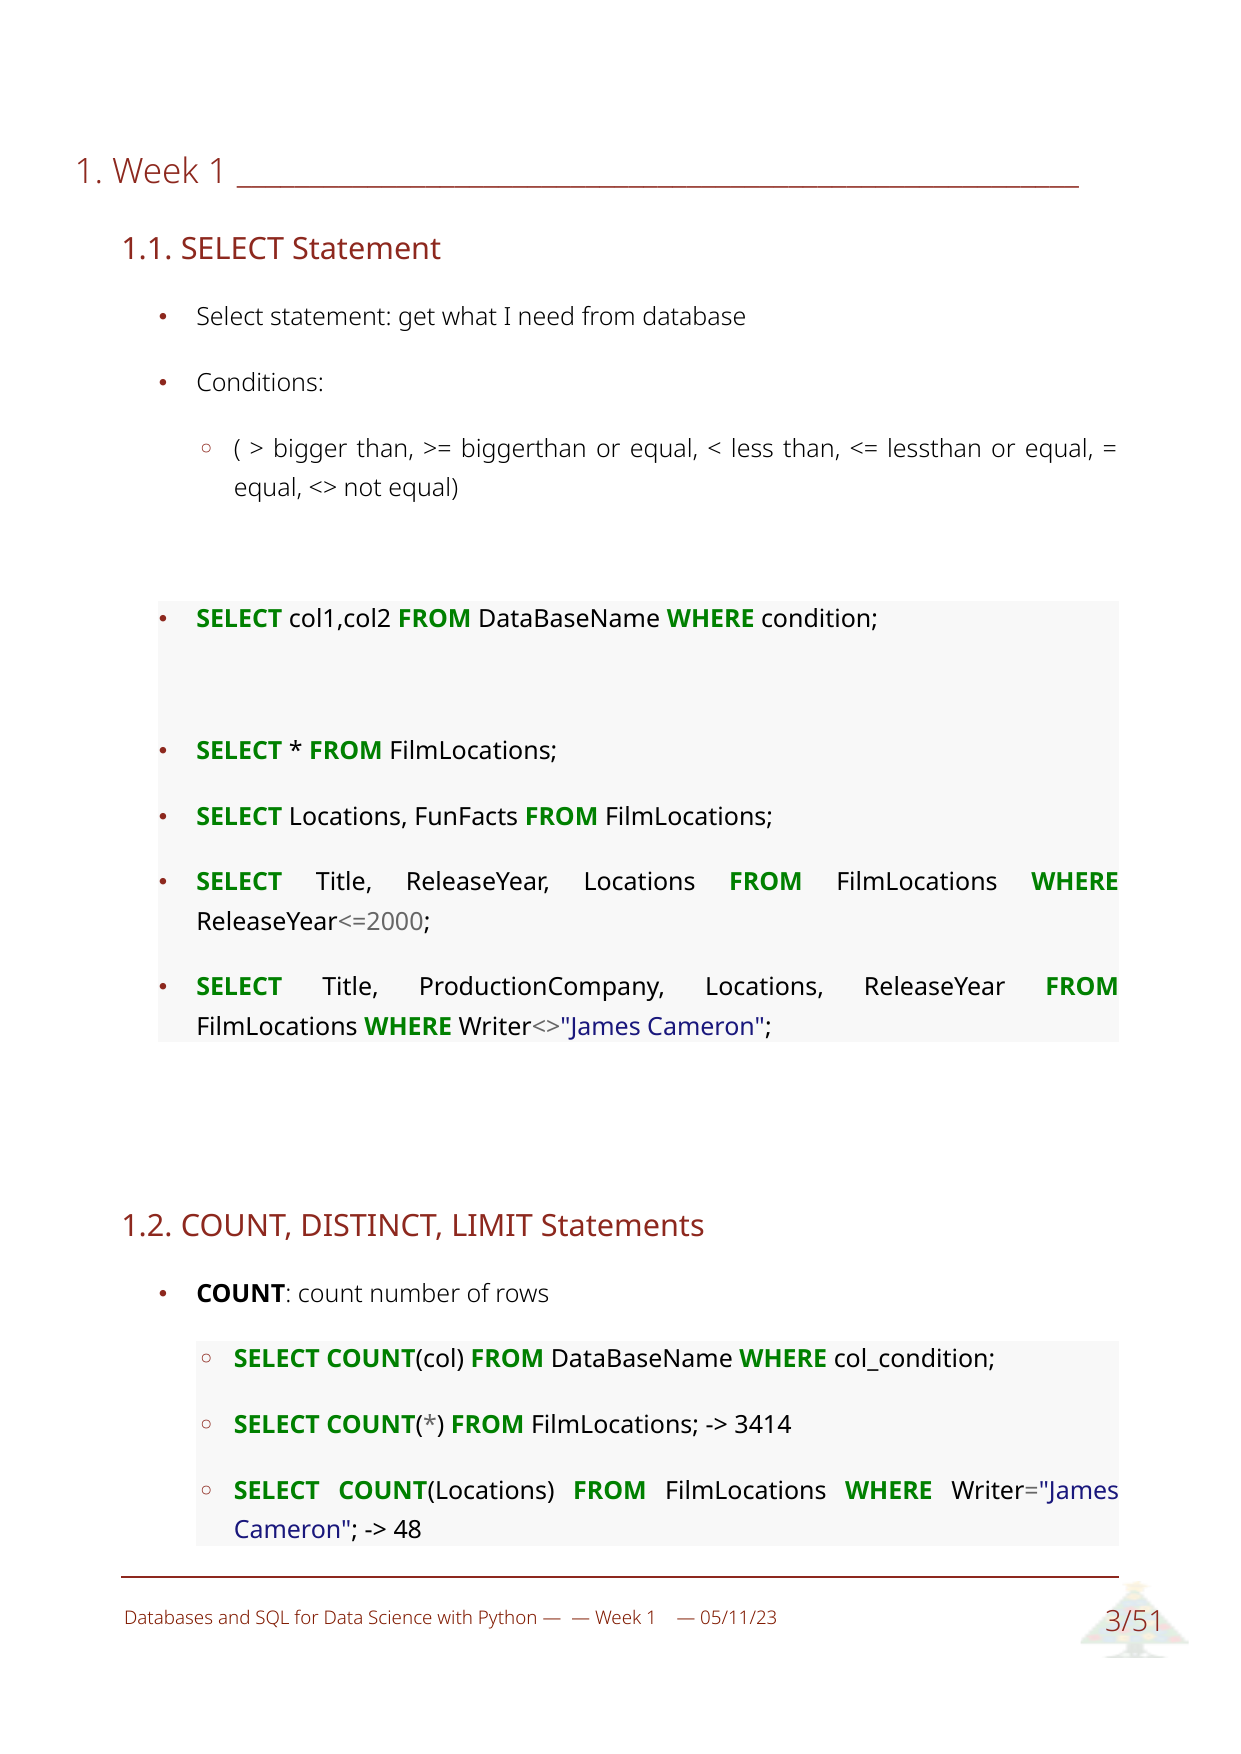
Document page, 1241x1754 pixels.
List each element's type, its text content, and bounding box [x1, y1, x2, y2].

list Conditions: [158, 365, 1119, 399]
list SELECT col1,col2 FROM DataBaseName WHERE condition; [158, 601, 1119, 635]
list SELECT COUNT(col) FROM DataBaseName WHERE col_condition; [196, 1341, 1119, 1375]
list SELECT Locations, FunFacts FROM FilmLocations; [158, 798, 1119, 832]
subtitle SELECT Statement [121, 227, 1119, 269]
list SELECT COUNT(*) FROM FilmLocations; -> 3414 [196, 1407, 1119, 1441]
list COUNT: count number of rows [158, 1275, 1119, 1309]
subtitle Week 1 [74, 146, 1119, 194]
list Select statement: get what I need from database [158, 299, 1119, 333]
subtitle COUNT, DISTINCT, LIMIT Statements [121, 1203, 1119, 1245]
list SELECT * FROM FilmLocations; [158, 733, 1119, 767]
list SELECT COUNT(Locations) FROM FilmLocations WHERE Writer="James Cameron"; -> 48 [196, 1473, 1119, 1546]
list SELECT Title, ReleaseYear, Locations FROM FilmLocations WHERE ReleaseYear<=2000; [158, 864, 1119, 937]
list ( > bigger than, >= biggerthan or equal, < less than, <= lessthan or equal, = equal, <> not equal) [196, 431, 1119, 504]
list SELECT Title, ProductionCompany, Locations, ReleaseYear FROM FilmLocations WHERE Writer<>"James Cameron"; [158, 969, 1119, 1042]
